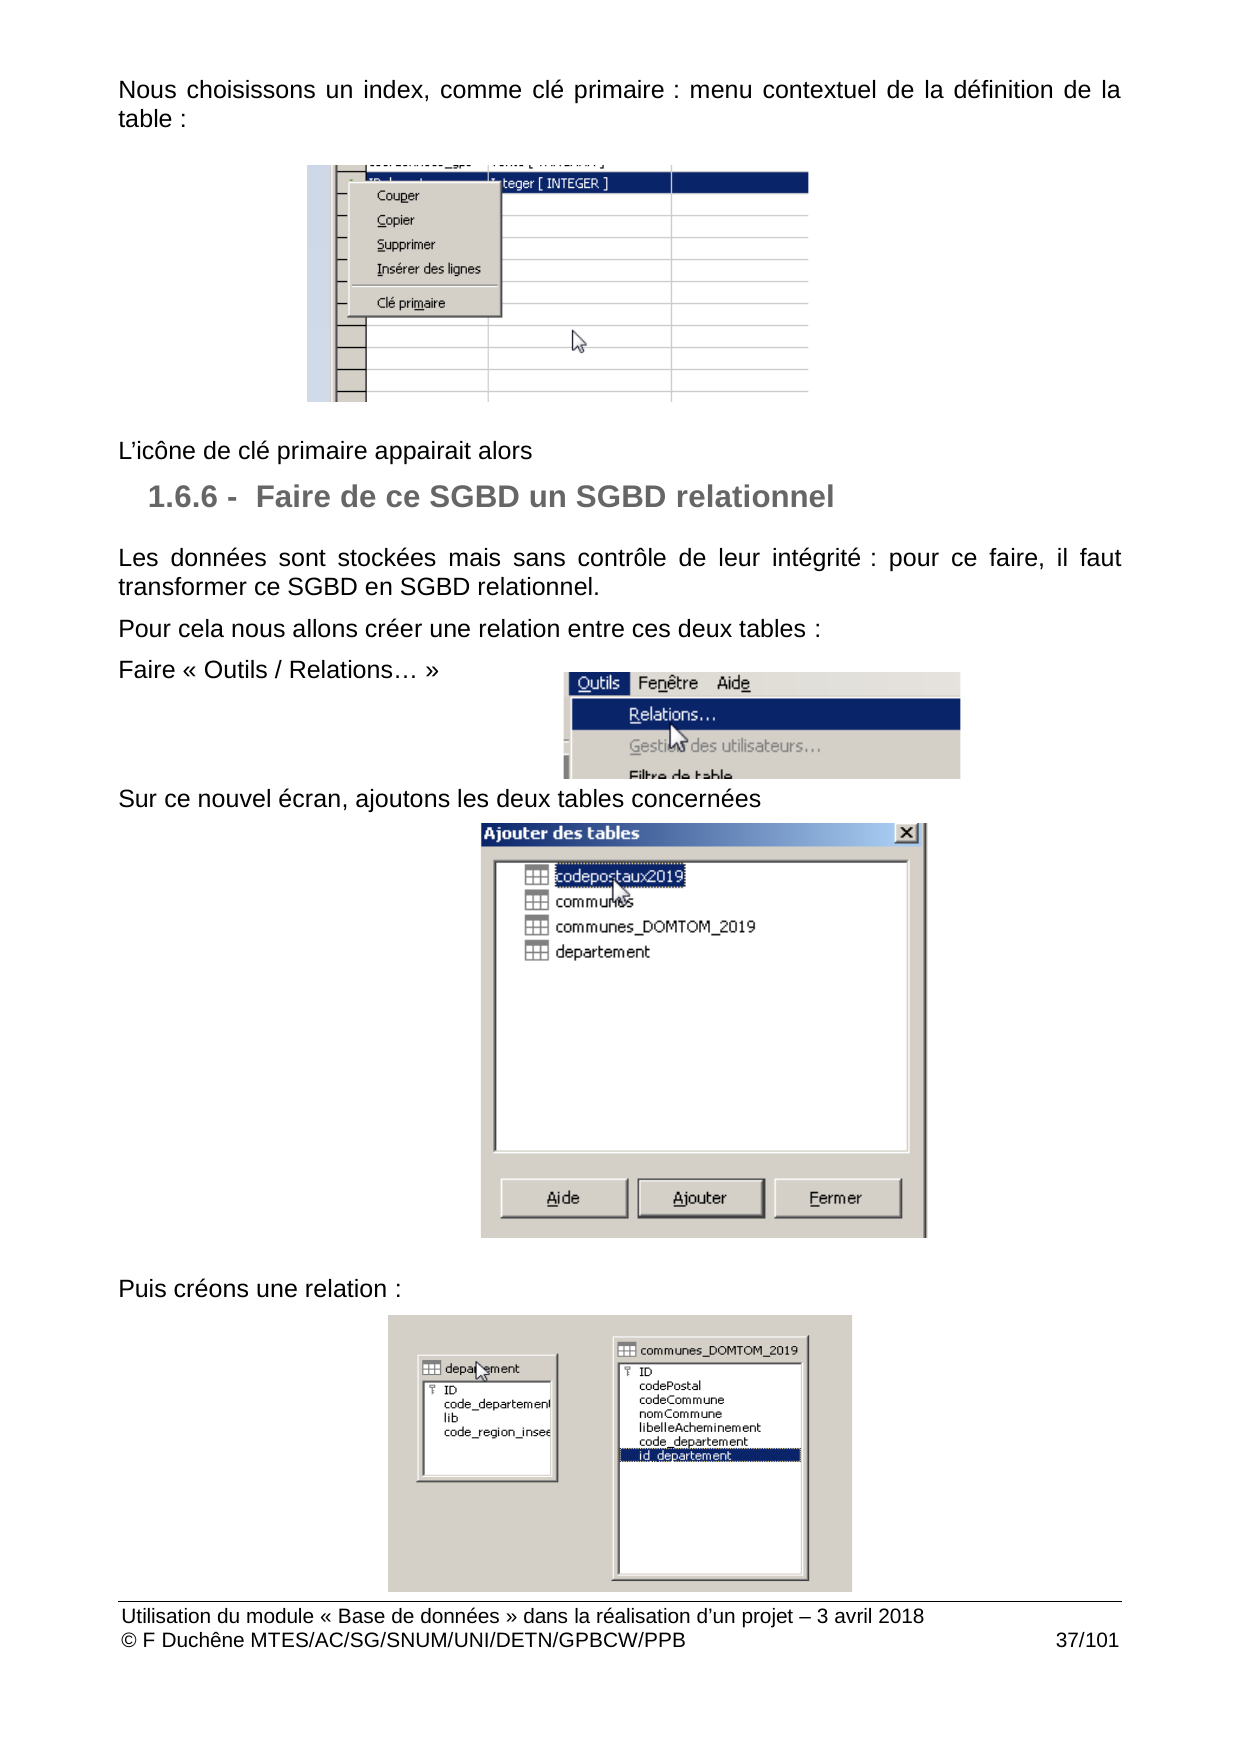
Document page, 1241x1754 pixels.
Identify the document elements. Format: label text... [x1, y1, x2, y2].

text Les données sont stockées mais sans contrôle de leur intégrité : pour ce faire, il faut transformer ce SGBD en SGBD relationnel. [118, 543, 1122, 601]
text Pour cela nous allons créer une relation entre ces deux tables : [118, 613, 1122, 643]
text Faire « Outils / Relations… » [118, 655, 1122, 684]
text Sur ce nouvel écran, ajoutons les deux tables concernées [118, 784, 1122, 813]
picture [307, 165, 809, 402]
text Puis créons une relation : [118, 1274, 1122, 1303]
picture [563, 672, 961, 779]
text Nous choisissons un index, comme clé primaire : menu contextuel de la définition de la table : [118, 75, 1122, 133]
subtitle Faire de ce SGBD un SGBD relationnel [148, 478, 1122, 514]
text L’icône de clé primaire appairait alors [118, 436, 1122, 465]
